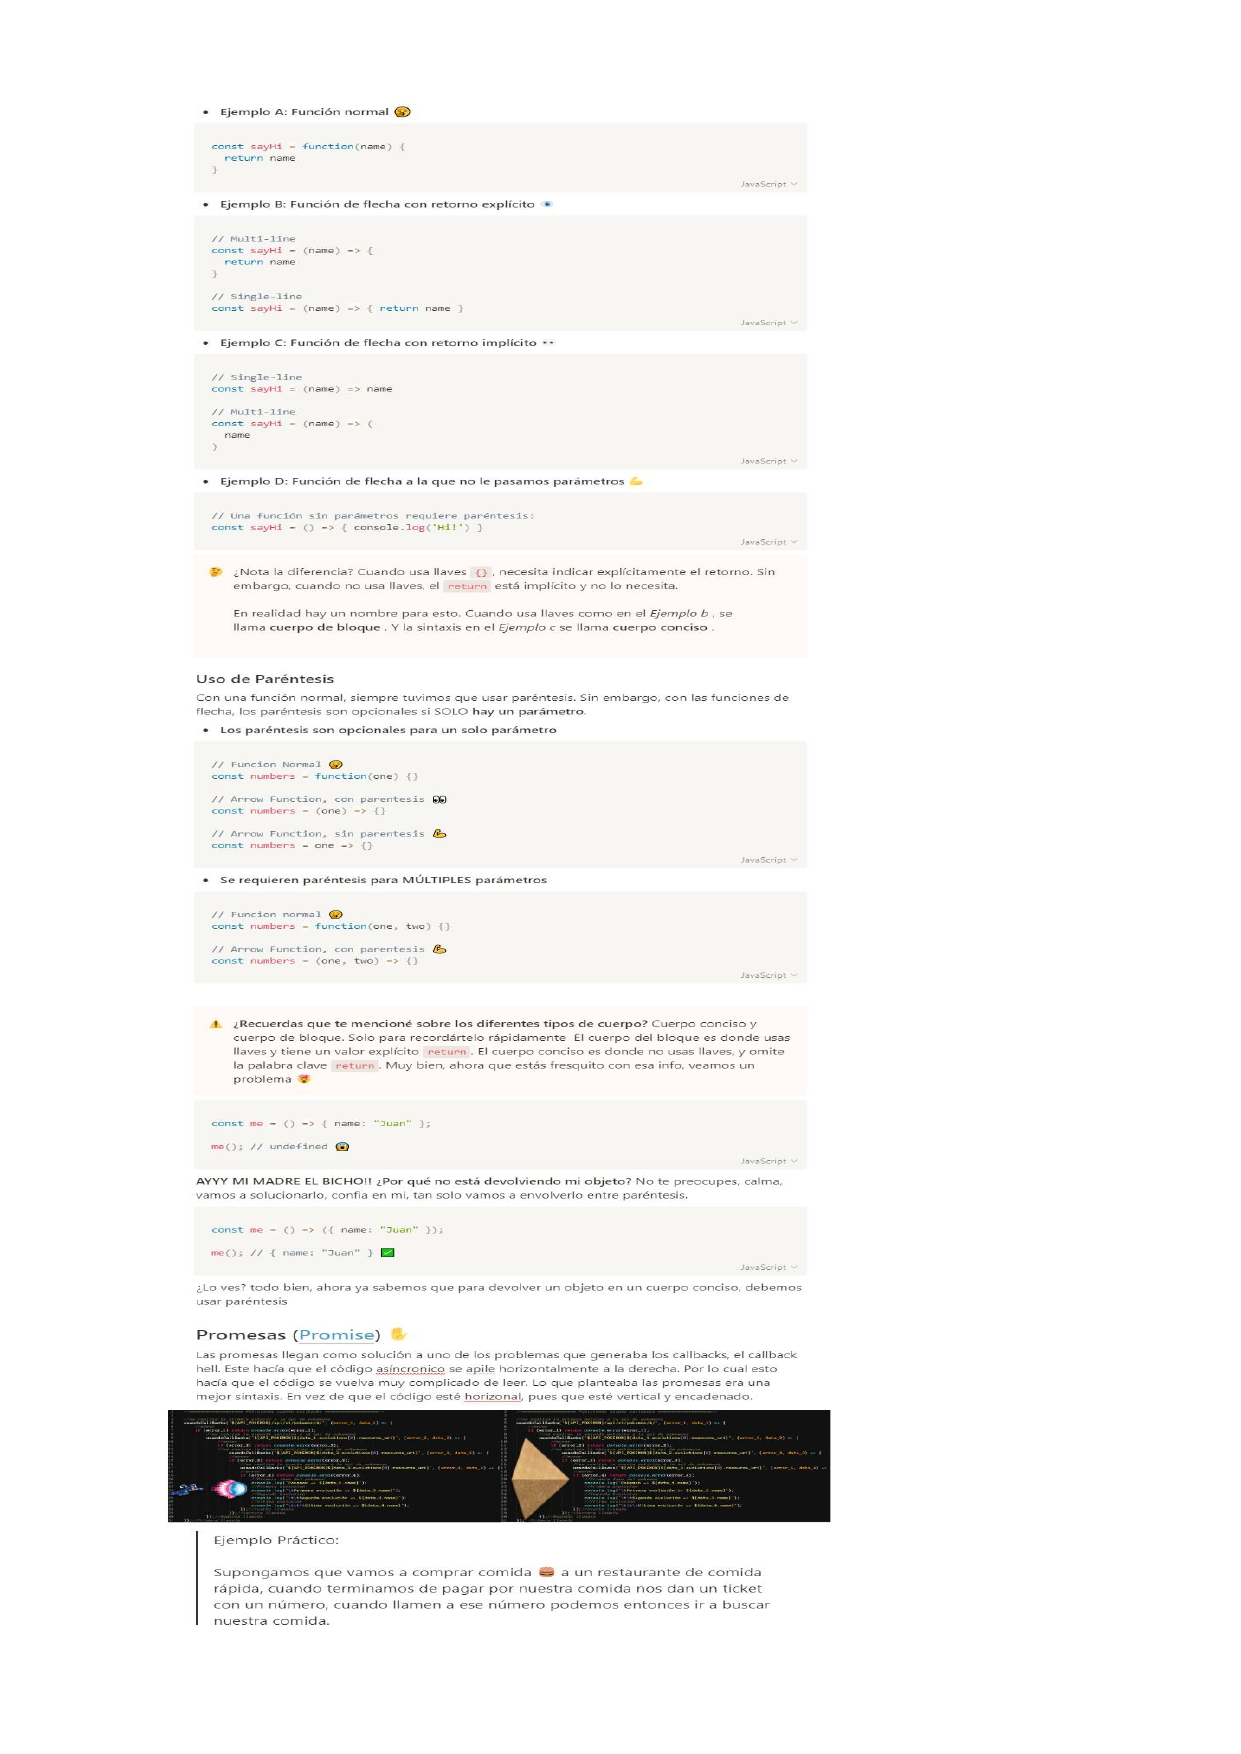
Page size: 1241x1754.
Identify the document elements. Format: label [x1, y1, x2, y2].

picture [165, 608, 831, 851]
